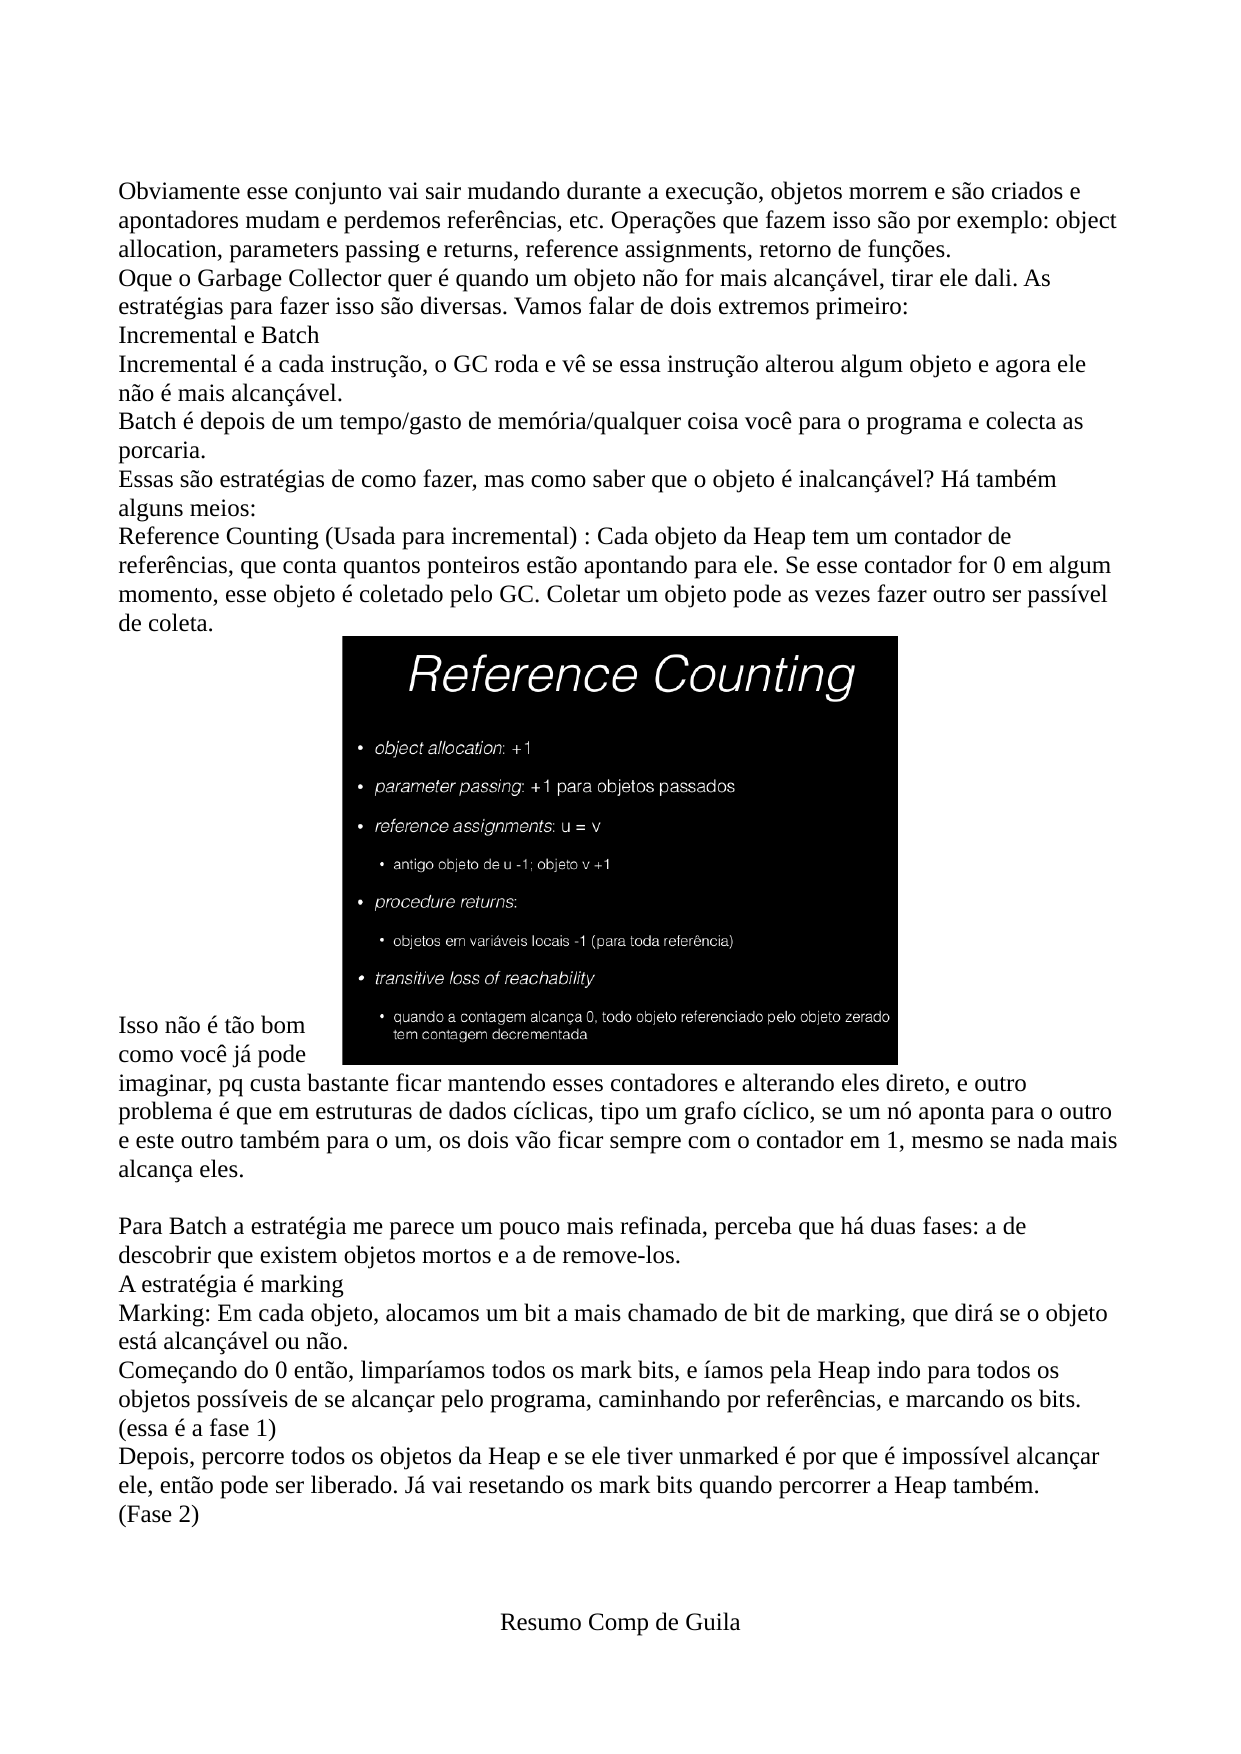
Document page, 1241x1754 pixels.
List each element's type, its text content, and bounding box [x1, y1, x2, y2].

text Essas são estratégias de como fazer, mas como saber que o objeto é inalcançável? Há também alguns meios: [118, 464, 1122, 521]
picture [342, 636, 898, 1065]
text (Fase 2) [118, 1499, 1122, 1528]
text Começando do 0 então, limparíamos todos os mark bits, e íamos pela Heap indo para todos os objetos possíveis de se alcançar pelo programa, caminhando por referências, e marcando os bits. [118, 1355, 1122, 1413]
text Batch é depois de um tempo/gasto de memória/qualquer coisa você para o programa e colecta as porcaria. [118, 406, 1122, 464]
text Isso não é tão bom como você já pode imaginar, pq custa bastante ficar mantendo esses contadores e alterando eles direto, e outro problema é que em estruturas de dados cíclicas, tipo um grafo cíclico, se um nó aponta para o outro e este outro também para o um, os dois vão ficar sempre com o contador em 1, mesmo se nada mais alcança eles. [118, 1010, 1122, 1183]
text Depois, percorre todos os objetos da Heap e se ele tiver unmarked é por que é impossível alcançar ele, então pode ser liberado. Já vai resetando os mark bits quando percorrer a Heap também. [118, 1441, 1122, 1499]
text A estratégia é marking [118, 1269, 1122, 1298]
text Reference Counting (Usada para incremental) : Cada objeto da Heap tem um contador de referências, que conta quantos ponteiros estão apontando para ele. Se esse contador for 0 em algum momento, esse objeto é coletado pelo GC. Coletar um objeto pode as vezes fazer outro ser passível de coleta. [118, 521, 1122, 636]
text (essa é a fase 1) [118, 1413, 1122, 1441]
text Incremental e Batch [118, 320, 1122, 349]
text Para Batch a estratégia me parece um pouco mais refinada, perceba que há duas fases: a de descobrir que existem objetos mortos e a de remove-los. [118, 1211, 1122, 1269]
text Obviamente esse conjunto vai sair mudando durante a execução, objetos morrem e são criados e apontadores mudam e perdemos referências, etc. Operações que fazem isso são por exemplo: object allocation, parameters passing e returns, reference assignments, retorno de funções. [118, 176, 1122, 263]
text Marking: Em cada objeto, alocamos um bit a mais chamado de bit de marking, que dirá se o objeto está alcançável ou não. [118, 1298, 1122, 1355]
text Incremental é a cada instrução, o GC roda e vê se essa instrução alterou algum objeto e agora ele não é mais alcançável. [118, 349, 1122, 406]
text Oque o Garbage Collector quer é quando um objeto não for mais alcançável, tirar ele dali. As estratégias para fazer isso são diversas. Vamos falar de dois extremos primeiro: [118, 263, 1122, 320]
